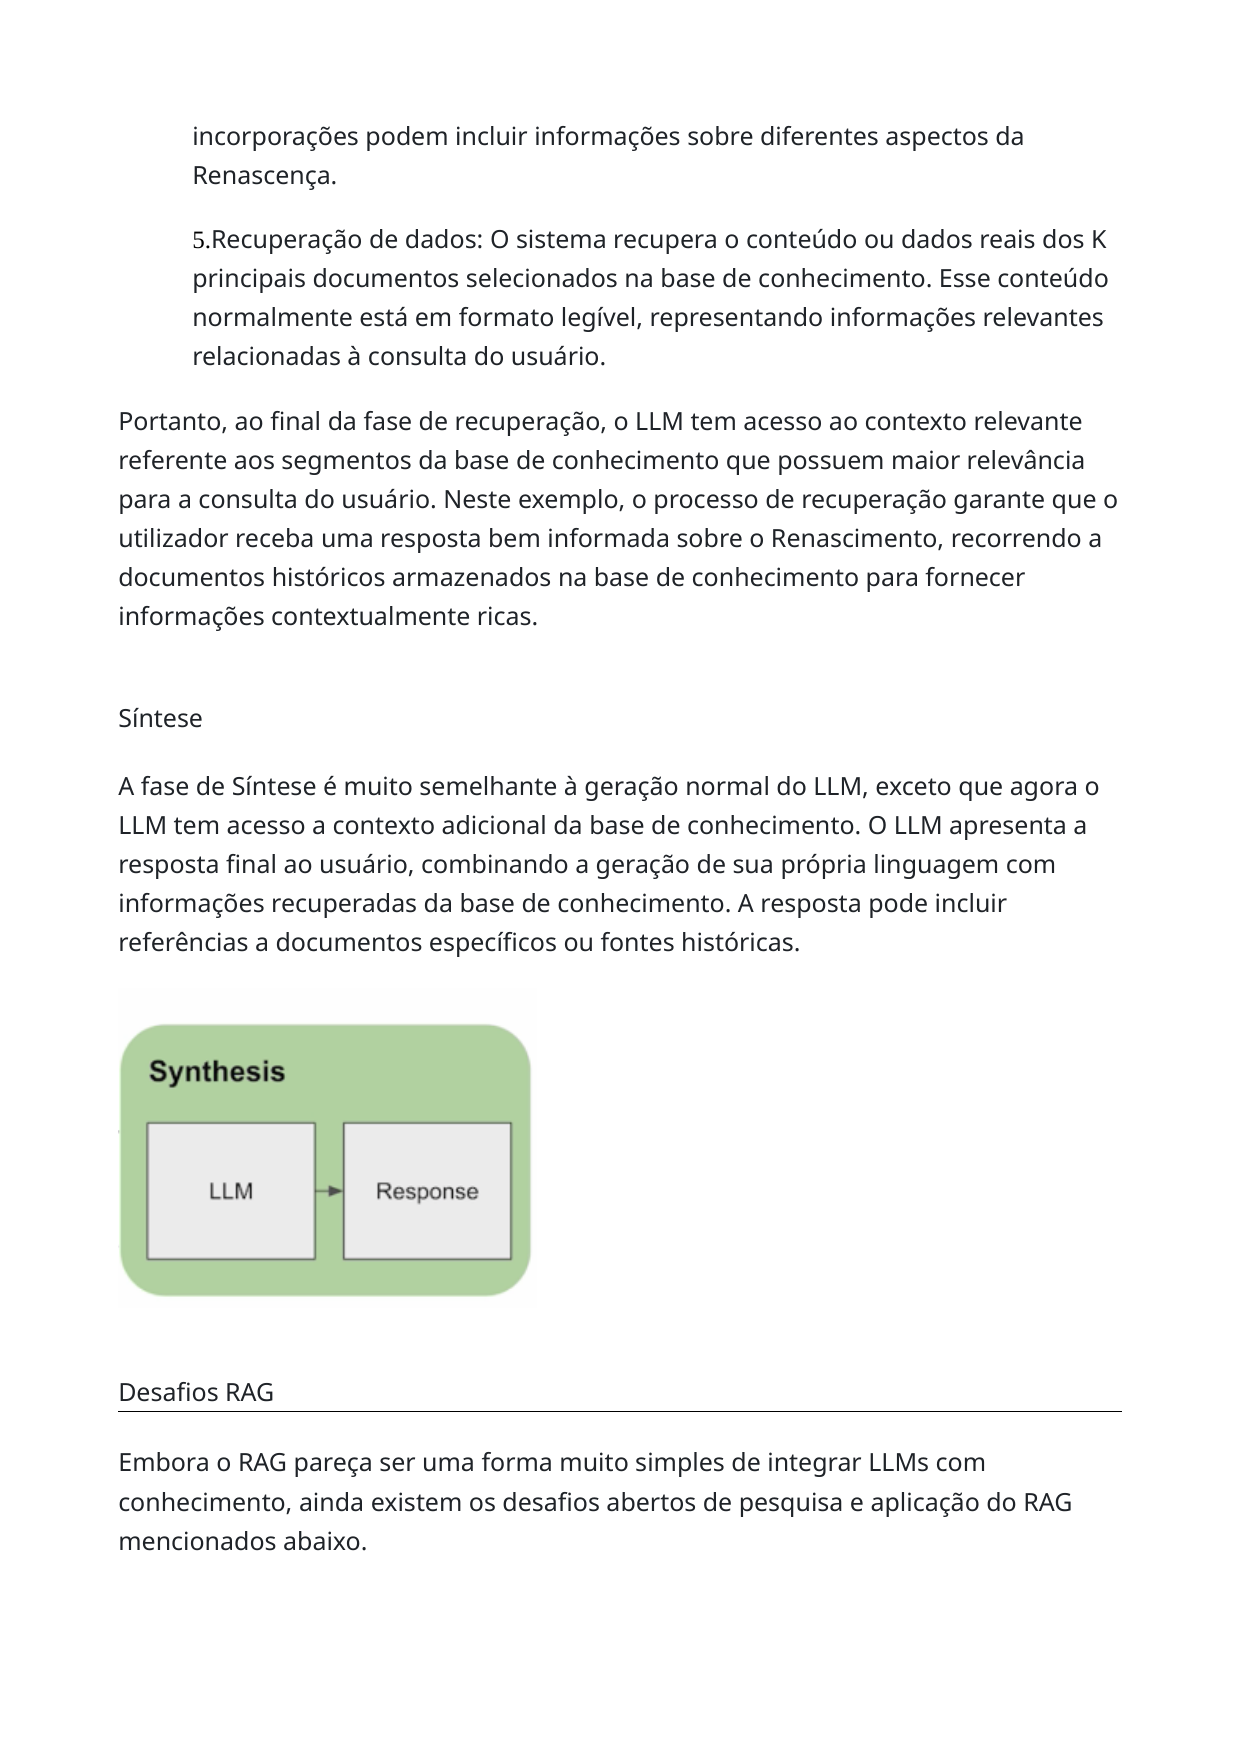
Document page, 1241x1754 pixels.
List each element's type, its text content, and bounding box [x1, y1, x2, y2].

text Portanto, ao final da fase de recuperação, o LLM tem acesso ao contexto relevante referente aos segmentos da base de conhecimento que possuem maior relevância para a consulta do usuário. Neste exemplo, o processo de recuperação garante que o utilizador receba uma resposta bem informada sobre o Renascimento, recorrendo a documentos históricos armazenados na base de conhecimento para fornecer informações contextualmente ricas. [118, 403, 1122, 633]
text Embora o RAG pareça ser uma forma muito simples de integrar LLMs com conhecimento, ainda existem os desafios abertos de pesquisa e aplicação do RAG mencionados abaixo. [118, 1445, 1122, 1557]
list incorporações podem incluir informações sobre diferentes aspectos da Renascença. [118, 118, 1122, 191]
list Recuperação de dados: O sistema recupera o conteúdo ou dados reais dos K ​​principais documentos selecionados na base de conhecimento. Esse conteúdo normalmente está em formato legível, representando informações relevantes relacionadas à consulta do usuário. [118, 221, 1122, 373]
subtitle Desafios RAG [118, 1374, 1122, 1411]
picture [118, 988, 537, 1308]
subtitle Síntese [118, 701, 1122, 735]
text A fase de Síntese é muito semelhante à geração normal do LLM, exceto que agora o LLM tem acesso a contexto adicional da base de conhecimento. O LLM apresenta a resposta final ao usuário, combinando a geração de sua própria linguagem com informações recuperadas da base de conhecimento. A resposta pode incluir referências a documentos específicos ou fontes históricas. [118, 768, 1122, 959]
